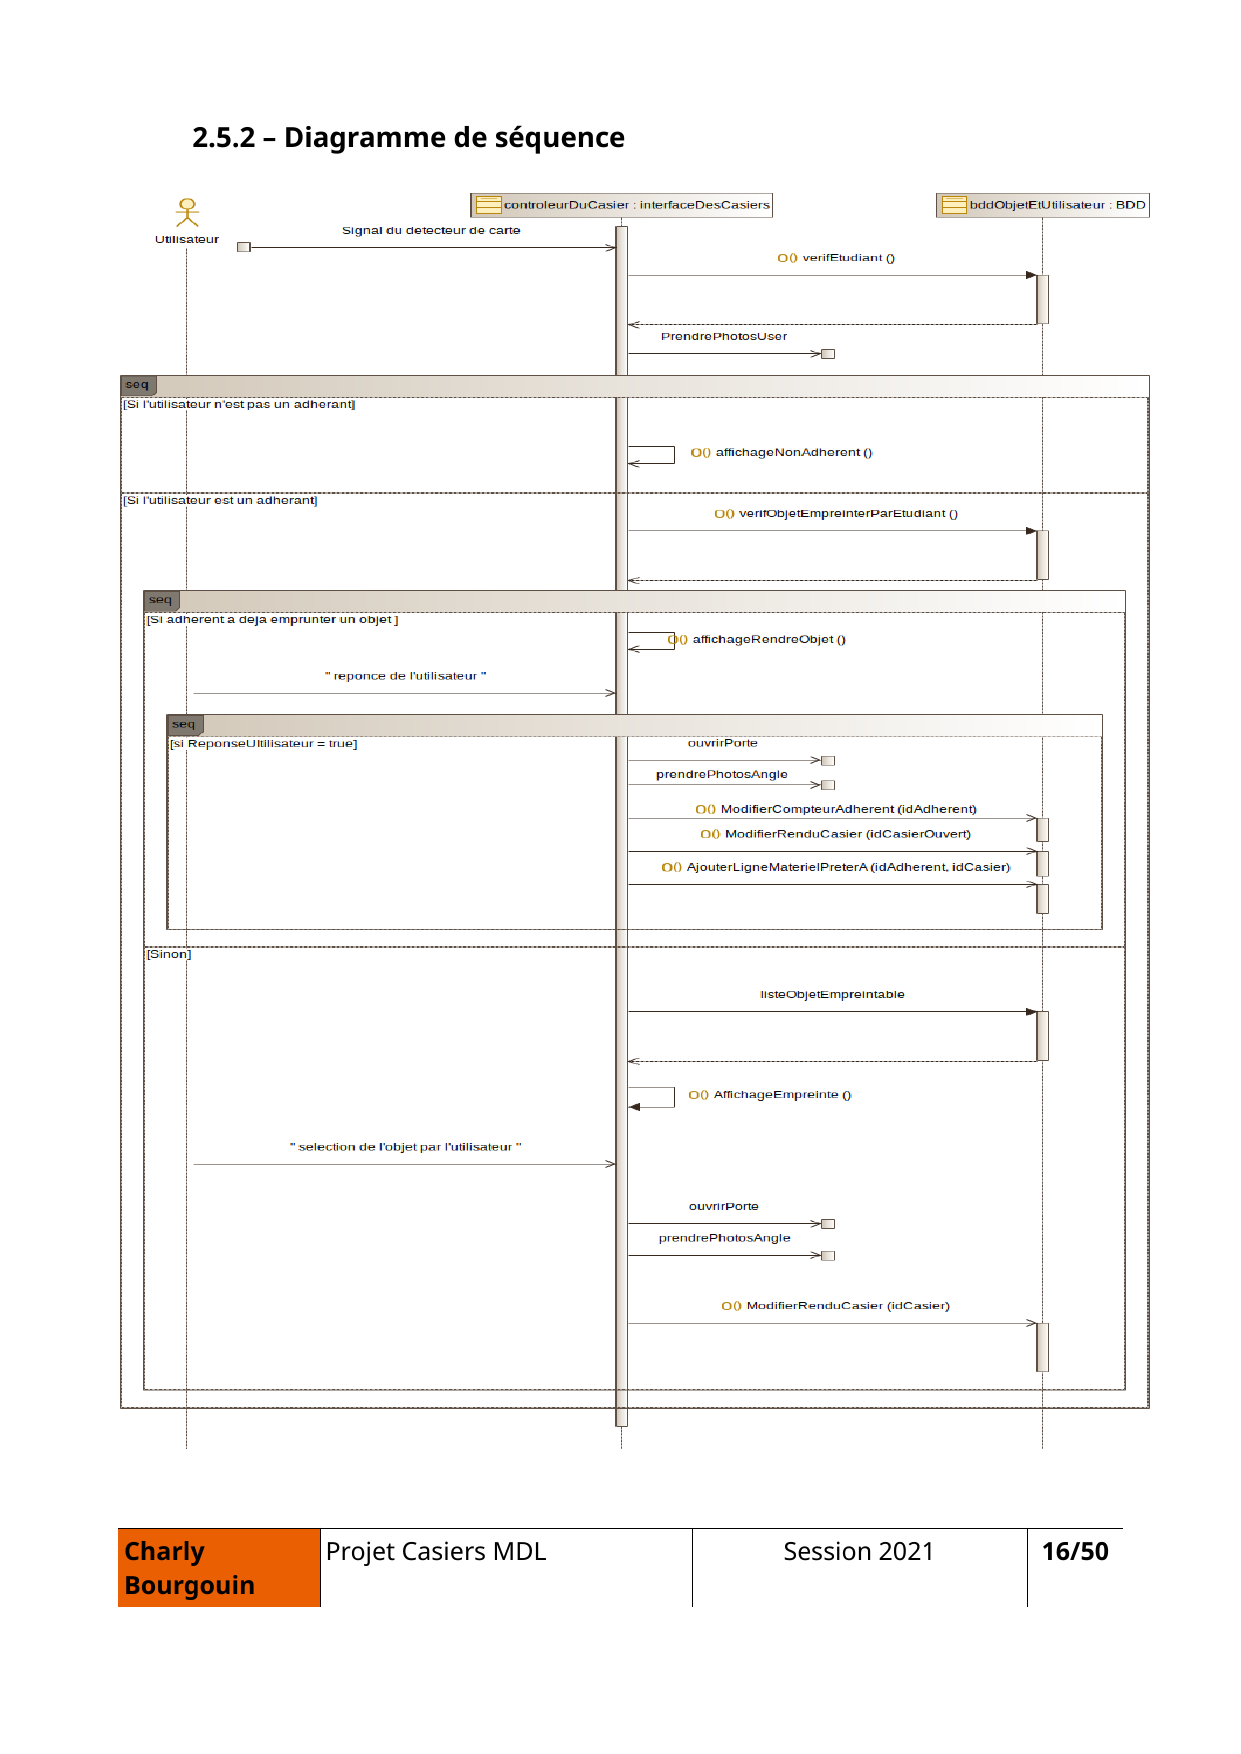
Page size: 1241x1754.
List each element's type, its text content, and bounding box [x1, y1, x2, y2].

picture [85, 184, 1162, 1449]
subtitle 2.5.2 – Diagramme de séquence [118, 118, 1122, 156]
